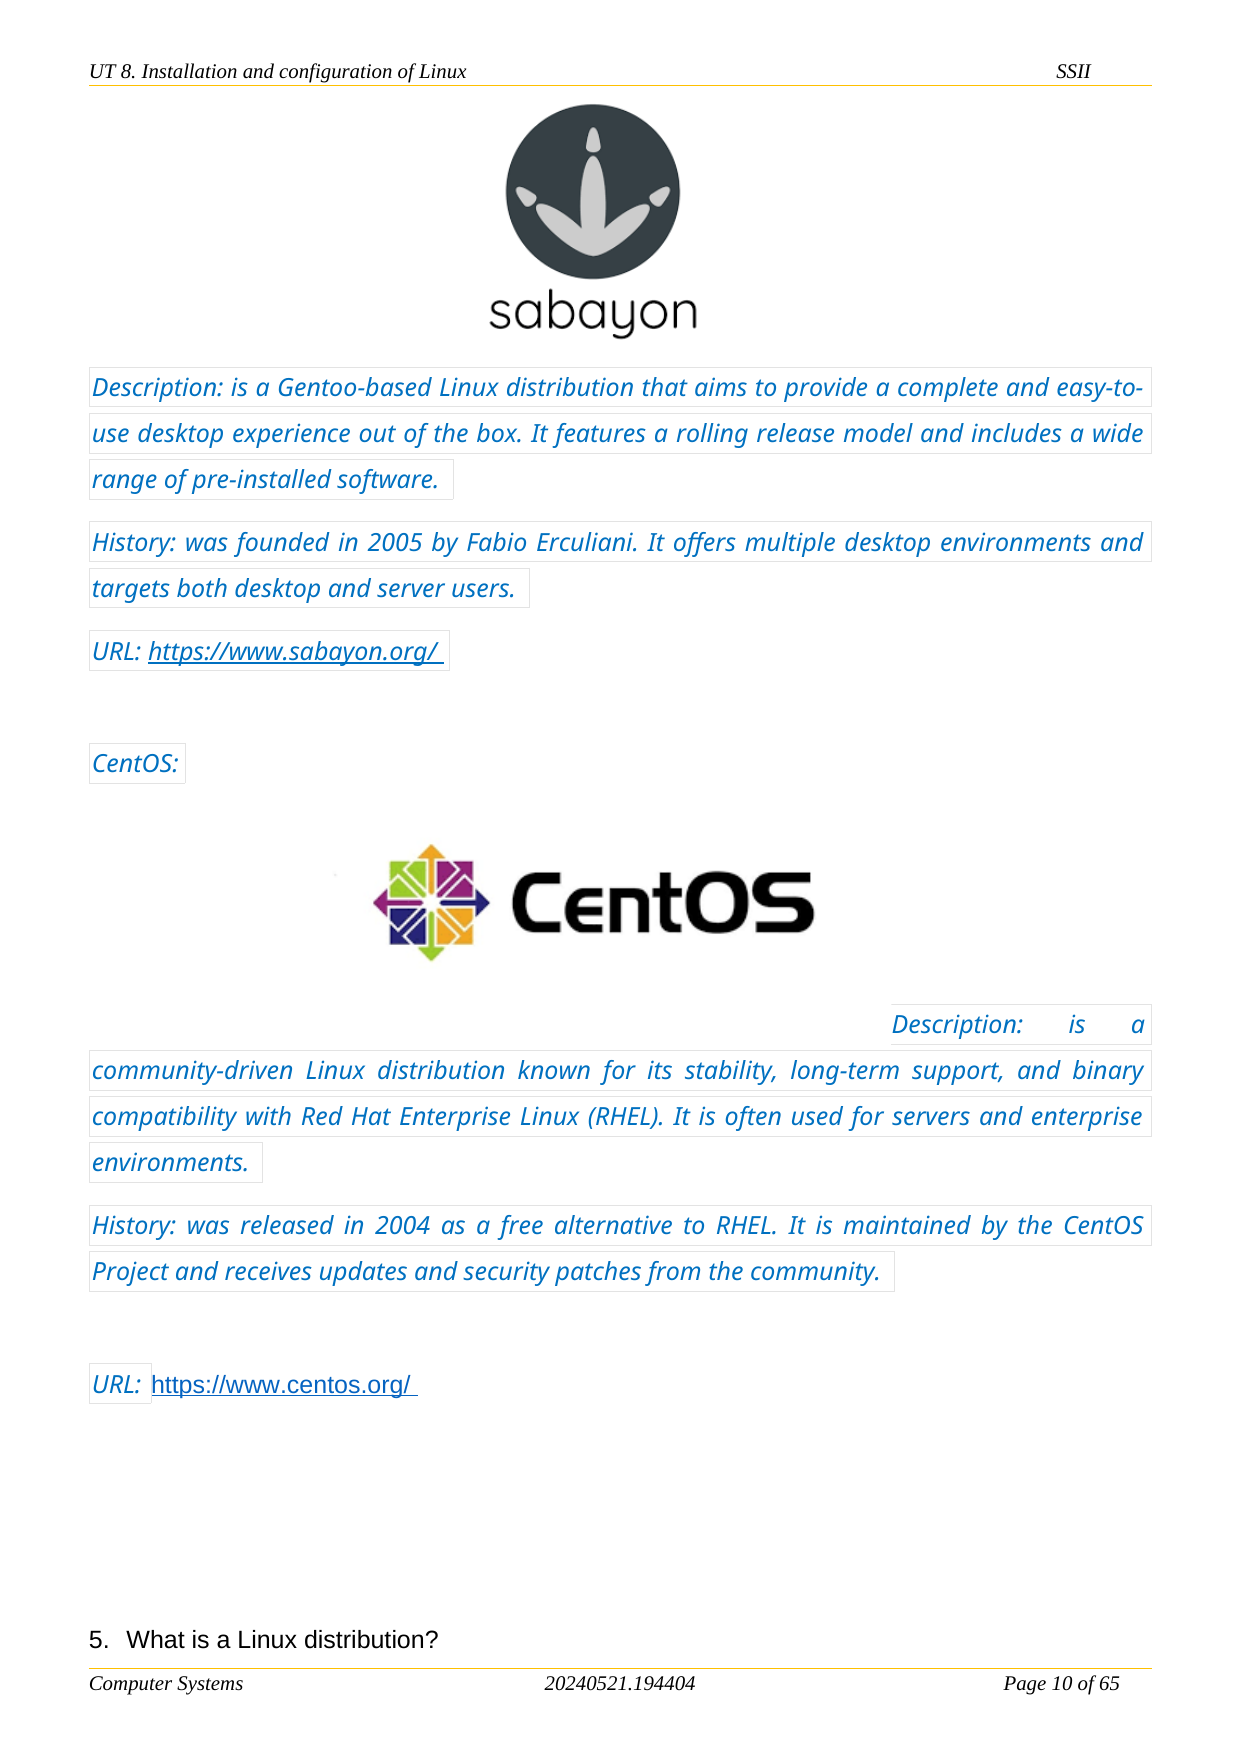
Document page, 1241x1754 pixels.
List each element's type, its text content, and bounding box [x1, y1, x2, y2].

text https://www.centos.org/ [152, 1363, 1152, 1403]
picture [322, 796, 892, 1014]
text community-driven Linux distribution known for its stability, long-term support, and binary [90, 1051, 1151, 1090]
text [450, 630, 1152, 670]
text History: was released in 2004 as a free alternative to RHEL. It is maintained by the CentOS [90, 1206, 1151, 1245]
text use desktop experience out of the box. It features a rolling release model and includes a wide [90, 414, 1151, 453]
text History: was founded in 2005 by Fabio Erculiani. It offers multiple desktop environments and [90, 522, 1151, 561]
text Project and receives updates and security patches from the community. [89, 1246, 1152, 1291]
text compatibility with Red Hat Enterprise Linux (RHEL). It is often used for servers and enterprise [90, 1097, 1151, 1136]
text Description: is a Gentoo-based Linux distribution that aims to provide a complete and easy-to- [90, 368, 1151, 406]
text URL: [90, 1364, 151, 1403]
list What is a Linux distribution? [89, 1625, 1152, 1653]
picture [471, 100, 715, 344]
text range of pre-installed software. [89, 454, 1152, 499]
text environments. [89, 1137, 1152, 1182]
text URL: https://www.sabayon.org/ [90, 631, 449, 670]
text [89, 407, 1152, 413]
text Description: is a [89, 1004, 1152, 1050]
text [89, 1091, 1152, 1096]
text [186, 742, 1152, 783]
text CentOS: [90, 744, 185, 783]
text targets both desktop and server users. [89, 562, 1152, 607]
